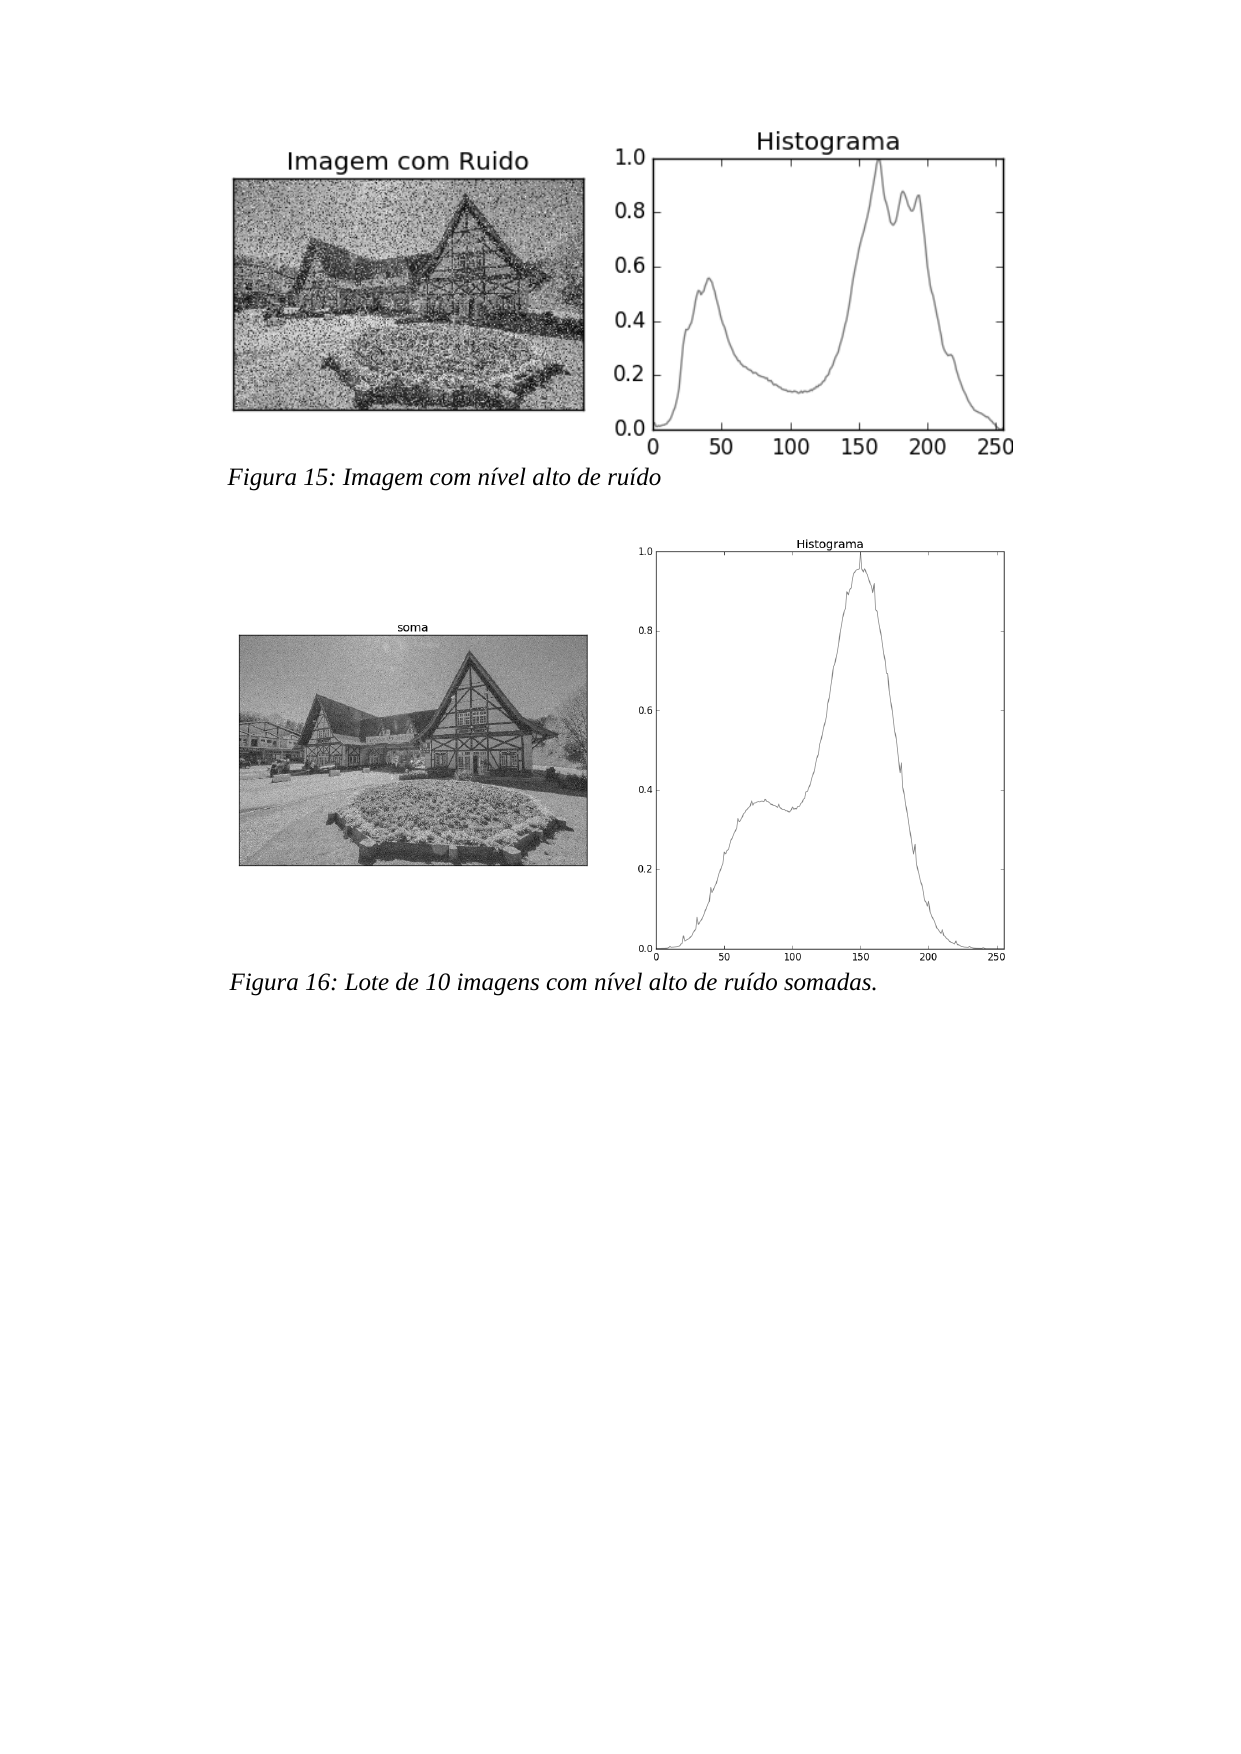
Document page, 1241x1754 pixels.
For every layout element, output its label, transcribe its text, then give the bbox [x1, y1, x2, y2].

picture [227, 130, 1013, 462]
picture [229, 531, 1011, 967]
text Figura 15: Imagem com nível alto de ruído [227, 462, 1013, 491]
text Figura 16: Lote de 10 imagens com nível alto de ruído somadas. [229, 967, 1011, 996]
